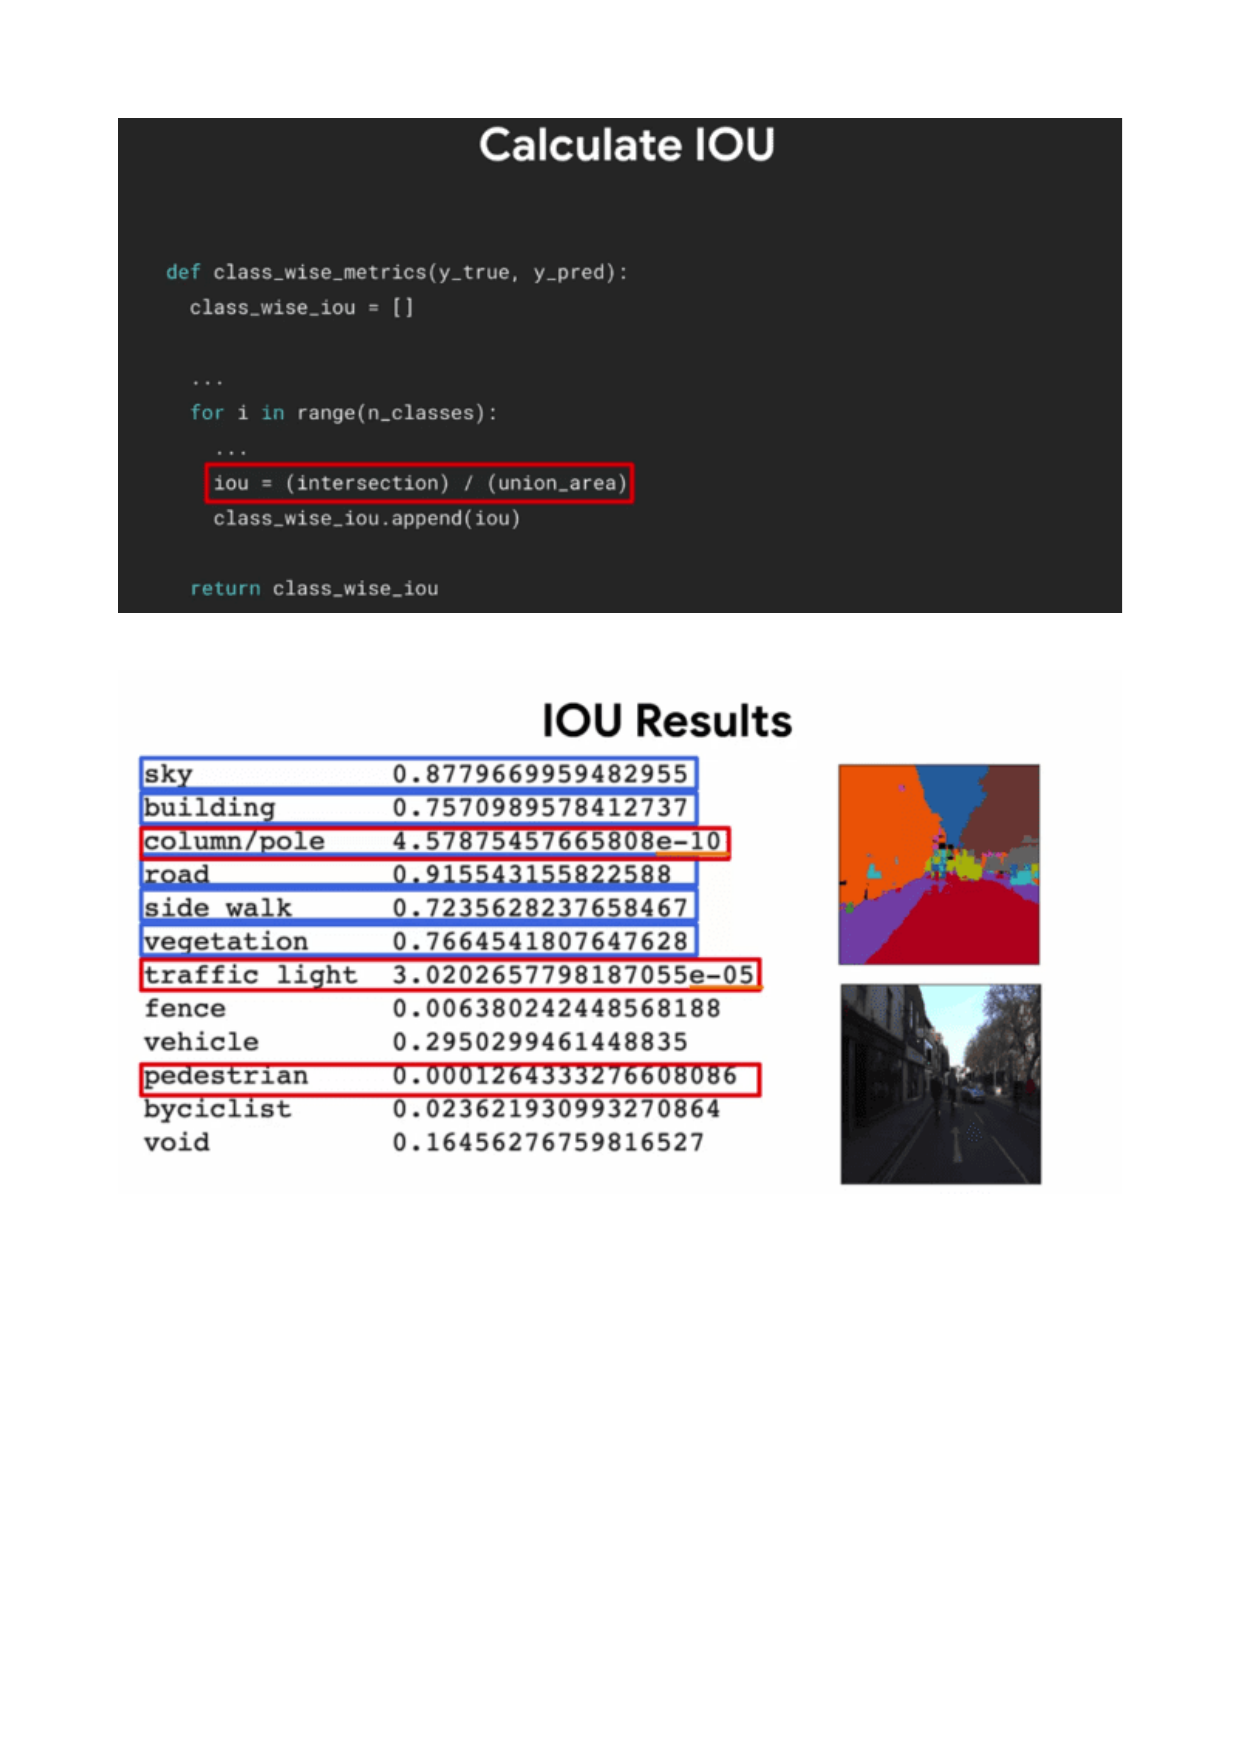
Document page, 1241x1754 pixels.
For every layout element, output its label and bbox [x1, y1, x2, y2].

picture [118, 118, 1123, 613]
picture [118, 670, 1123, 1194]
